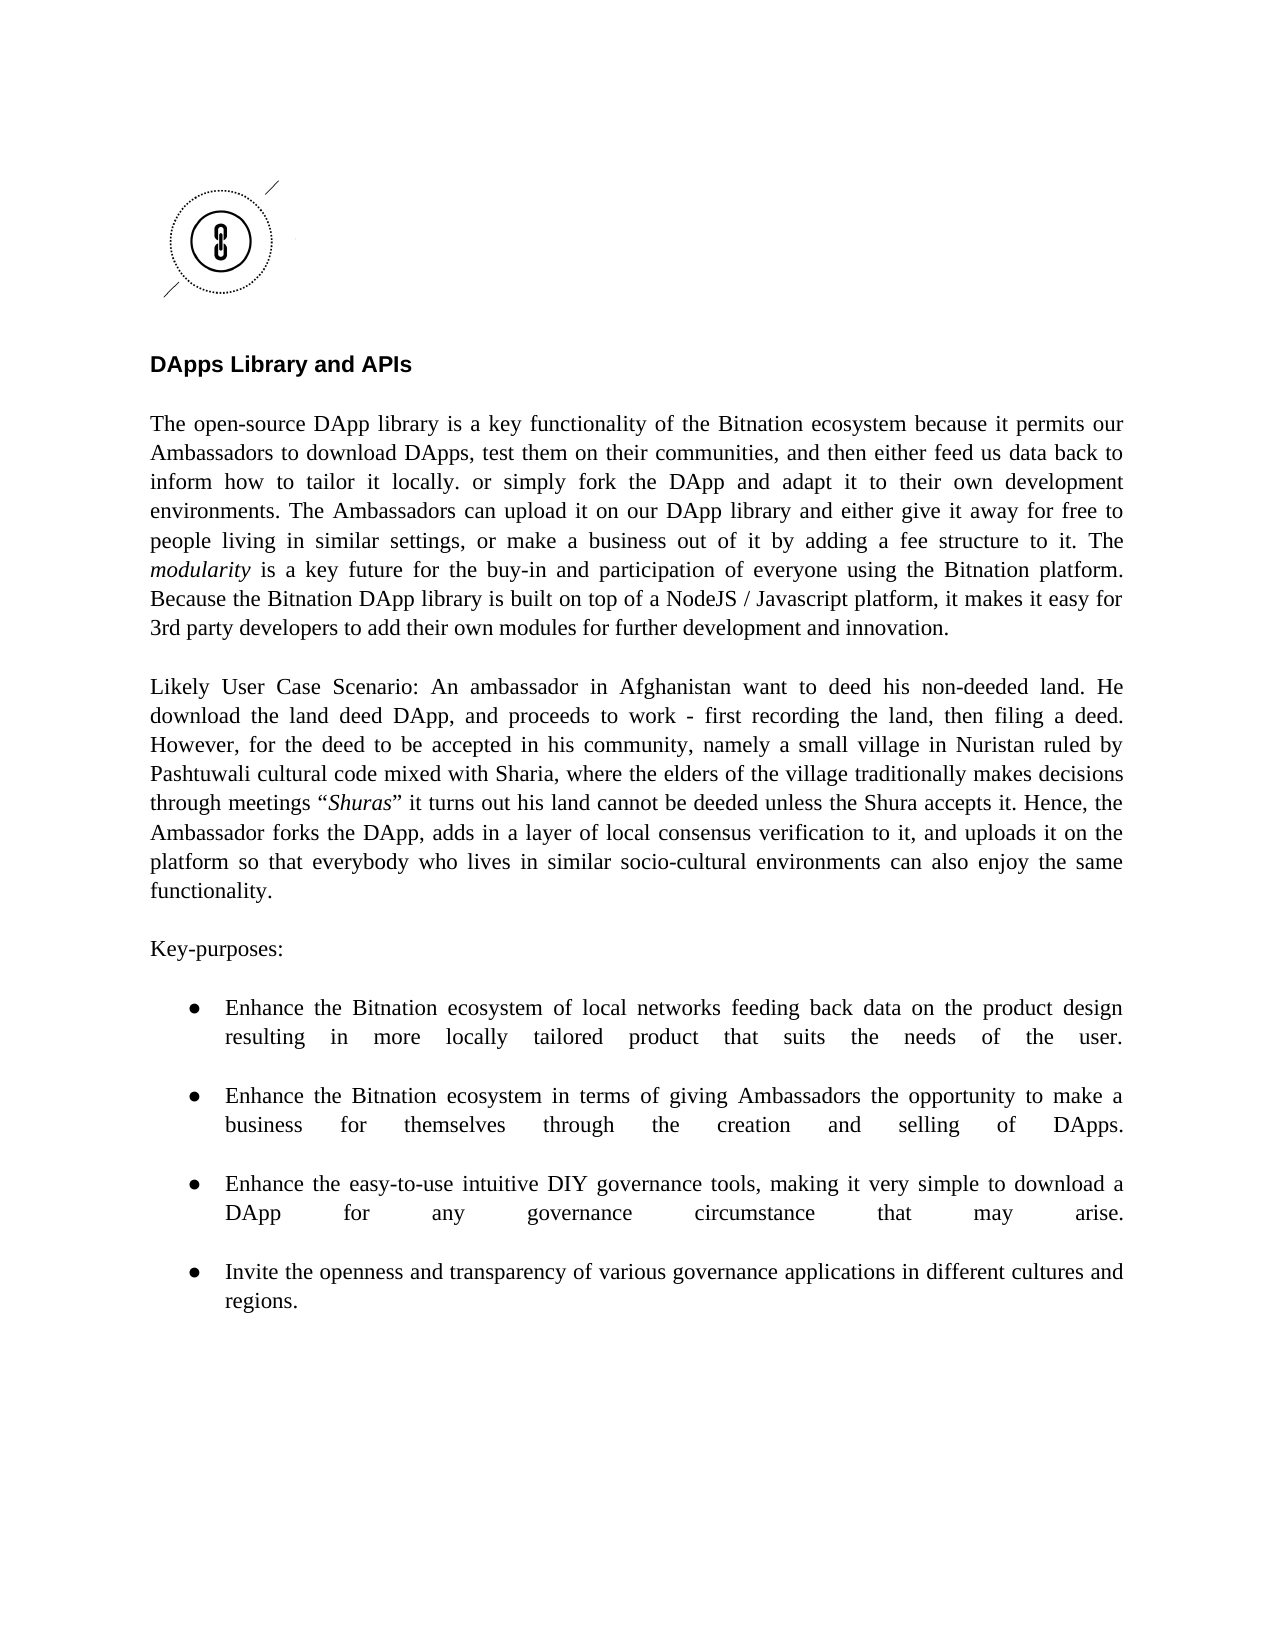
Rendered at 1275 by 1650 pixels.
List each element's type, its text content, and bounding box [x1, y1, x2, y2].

list Enhance the Bitnation ecosystem in terms of giving Ambassadors the opportunity to make a business for themselves through the creation and selling of DApps. [187, 1083, 1125, 1167]
list Enhance the Bitnation ecosystem of local networks feeding back data on the product design resulting in more locally tailored product that suits the needs of the user. [187, 995, 1125, 1079]
text Key-purposes: [150, 936, 1125, 962]
list Enhance the easy-to-use intuitive DIY governance tools, making it very simple to download a DApp for any governance circumstance that may arise. [187, 1171, 1125, 1255]
list Invite the openness and transparency of various governance applications in different cultures and regions. [187, 1259, 1125, 1314]
picture [150, 150, 296, 330]
text The open-source DApp library is a key functionality of the Bitnation ecosystem because it permits our Ambassadors to download DApps, test them on their communities, and then either feed us data back to inform how to tailor it locally. or simply fork the DApp and adapt it to their own development environments. The Ambassadors can upload it on our DApp library and either give it away for free to people living in similar settings, or make a business out of it by adding a fee structure to it. The modularity is a key future for the buy-in and participation of everyone using the Bitnation platform. Because the Bitnation DApp library is built on top of a NodeJS / Javascript platform, it makes it easy for 3rd party developers to add their own modules for further development and innovation. [150, 411, 1125, 641]
text Likely User Case Scenario: An ambassador in Afghanistan want to deed his non-deeded land. He download the land deed DApp, and proceeds to work - first recording the land, then filing a deed. However, for the deed to be accepted in his community, namely a small village in Nuristan ruled by Pashtuwali cultural code mixed with Sharia, where the elders of the village traditionally makes decisions through meetings “Shuras” it turns out his land cannot be deeded unless the Shura accepts it. Hence, the Ambassador forks the DApp, adds in a layer of local consensus verification to it, and uploads it on the platform so that everybody who lives in similar socio-cultural environments can also enjoy the same functionality. [150, 674, 1125, 903]
text DApps Library and APIs [150, 150, 1125, 378]
